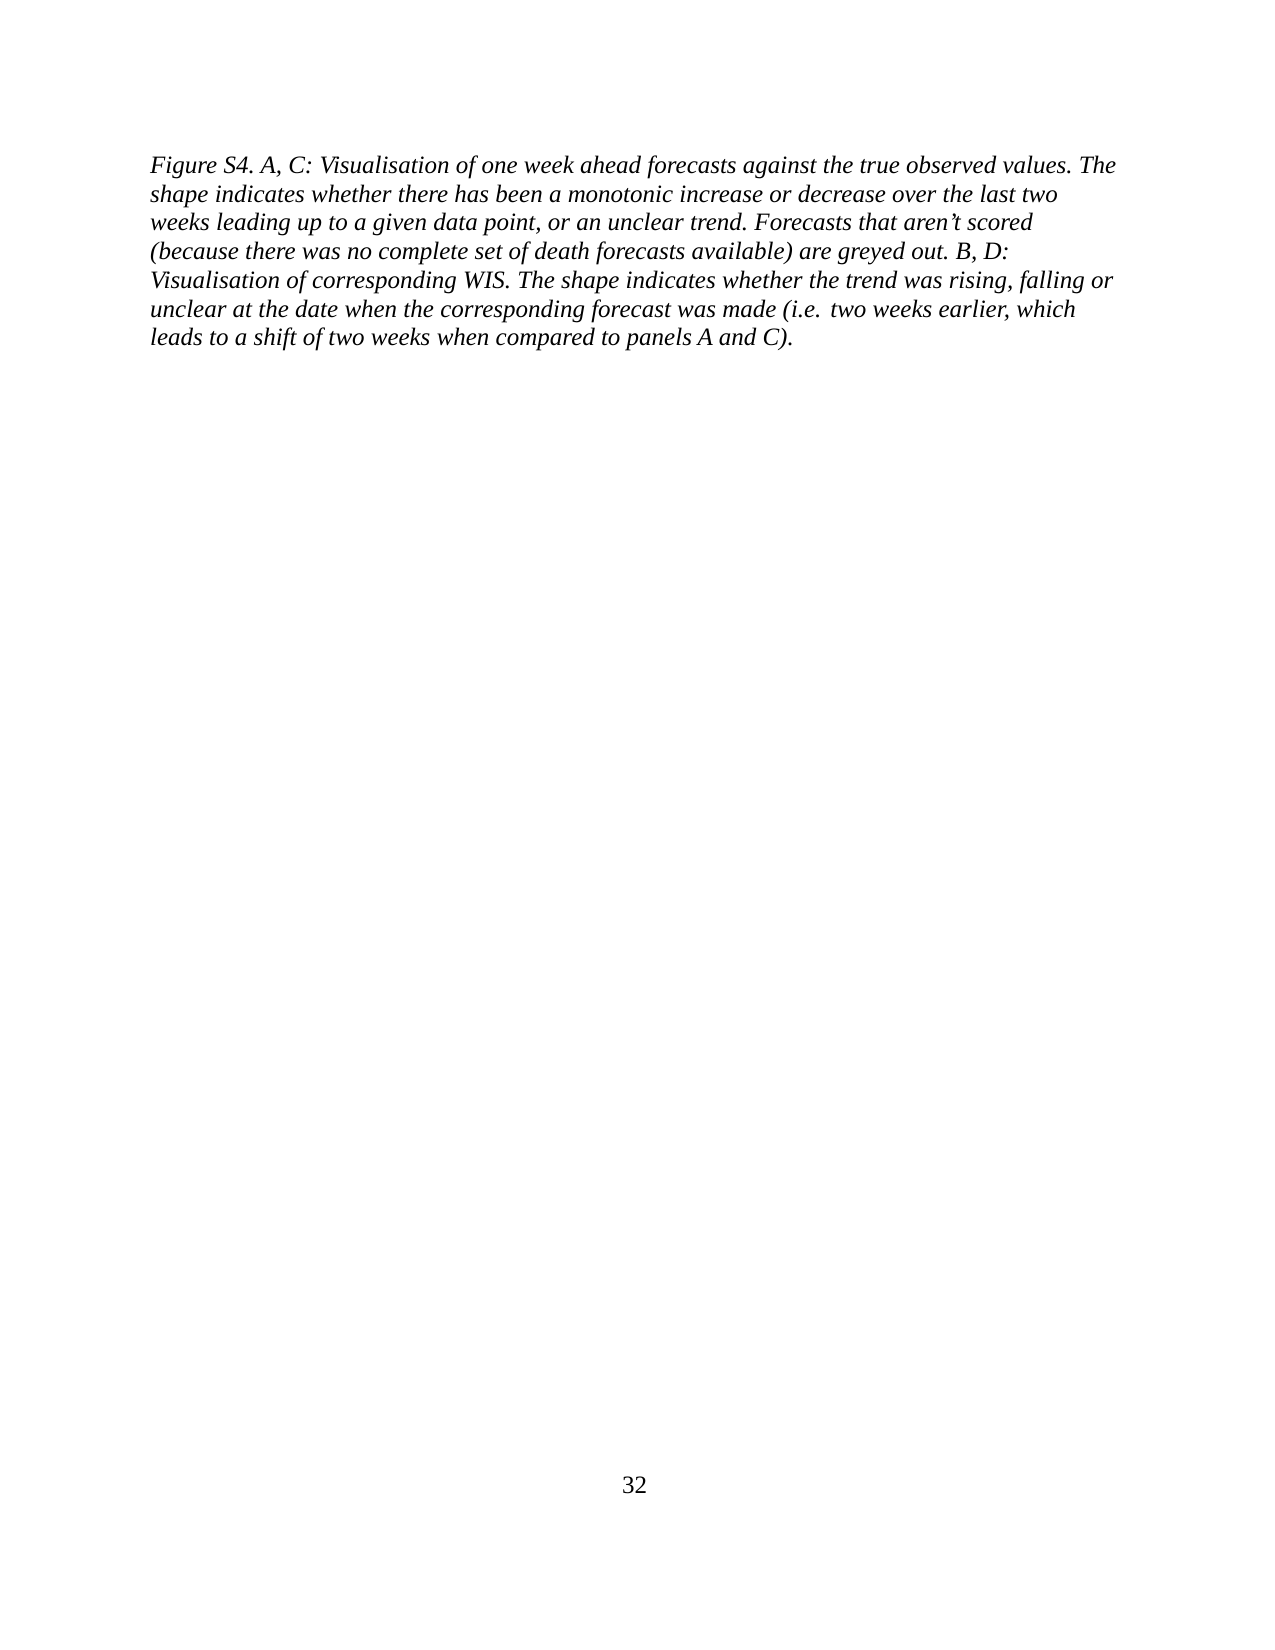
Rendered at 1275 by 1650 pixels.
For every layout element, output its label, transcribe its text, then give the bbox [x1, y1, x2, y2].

text Figure S4. A, C: Visualisation of one week ahead forecasts against the true observed values. The shape indicates whether there has been a monotonic increase or decrease over the last two weeks leading up to a given data point, or an unclear trend. Forecasts that aren’t scored (because there was no complete set of death forecasts available) are greyed out. B, D: Visualisation of corresponding WIS. The shape indicates whether the trend was rising, falling or unclear at the date when the corresponding forecast was made (i.e. two weeks earlier, which leads to a shift of two weeks when compared to panels A and C). [150, 150, 1125, 351]
